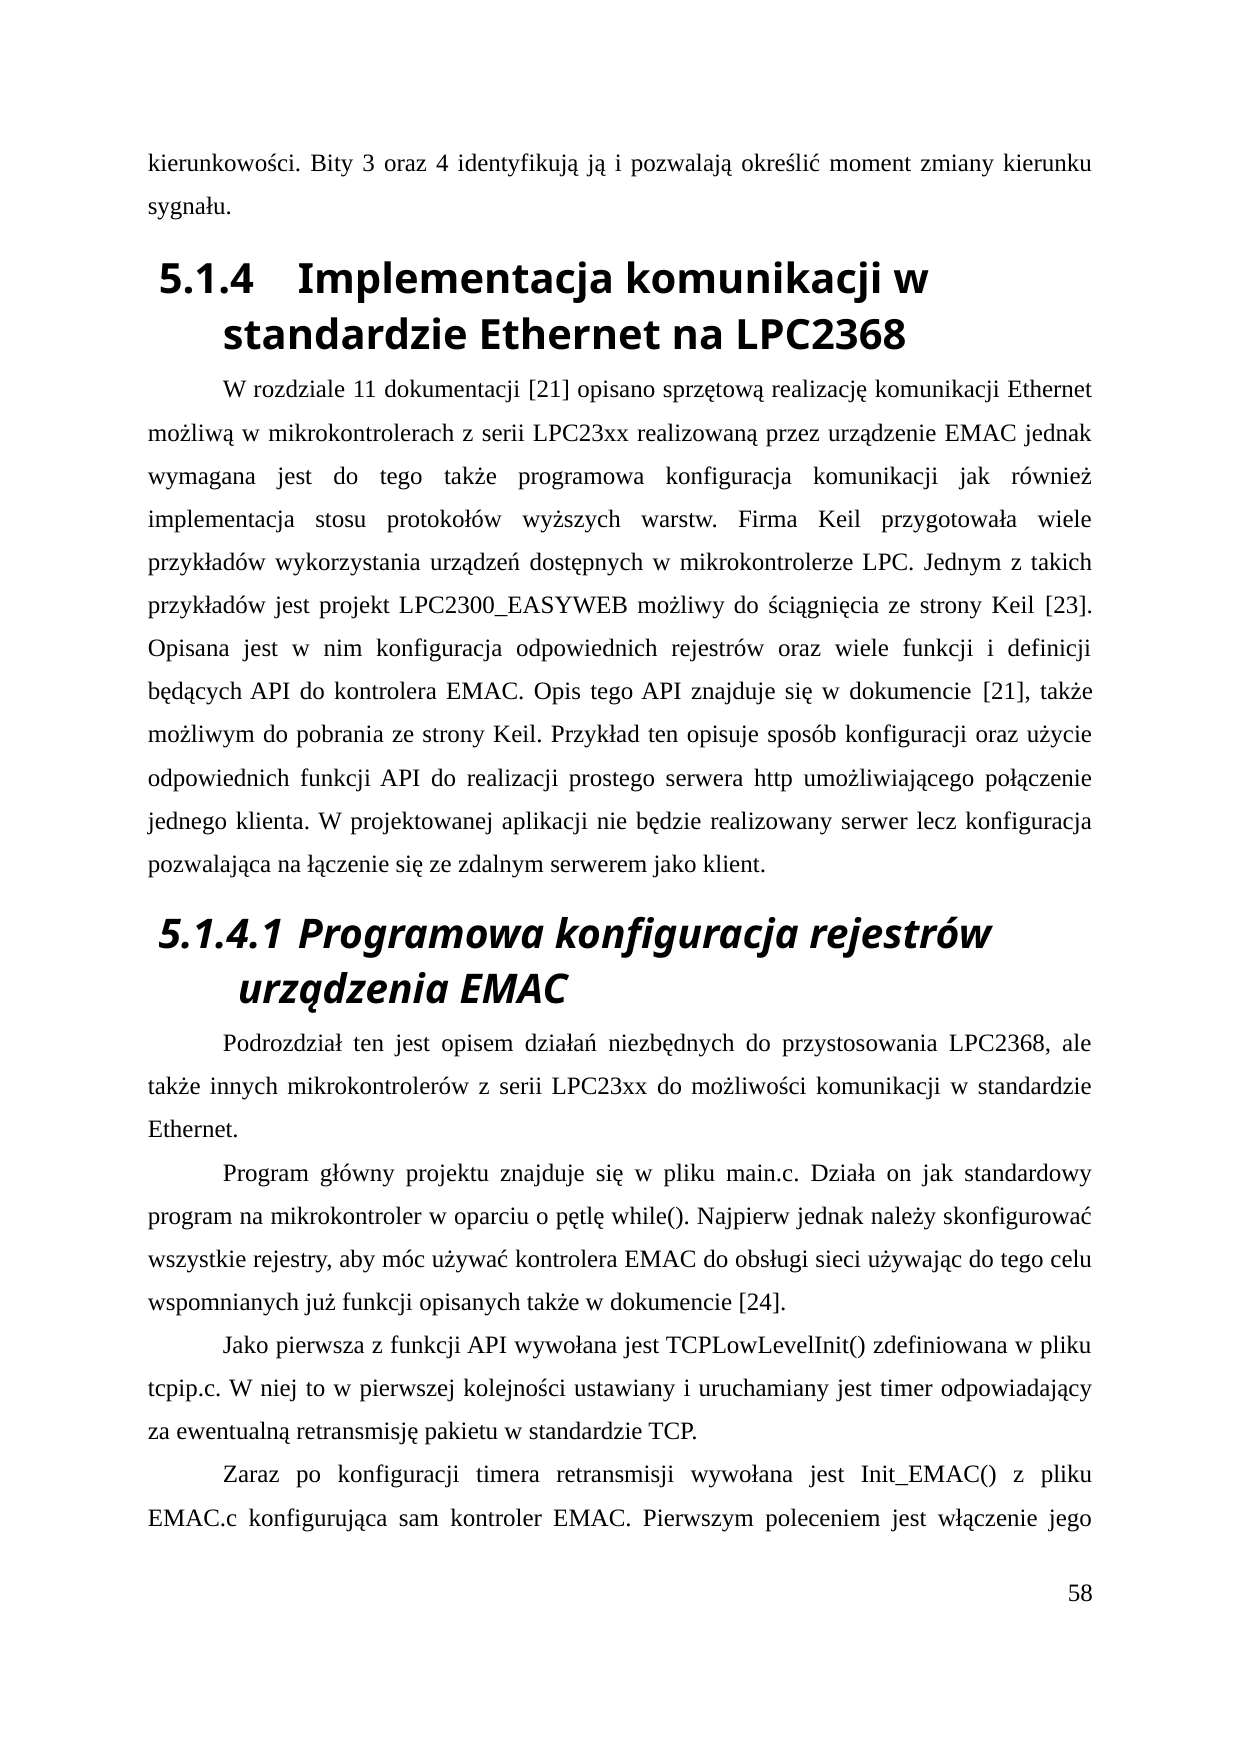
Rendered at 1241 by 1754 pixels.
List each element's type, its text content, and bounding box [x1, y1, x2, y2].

text W rozdziale 11 dokumentacji [21] opisano sprzętową realizację komunikacji Ethernet możliwą w mikrokontrolerach z serii LPC23xx realizowaną przez urządzenie EMAC jednak wymagana jest do tego także programowa konfiguracja komunikacji jak również implementacja stosu protokołów wyższych warstw. Firma Keil przygotowała wiele przykładów wykorzystania urządzeń dostępnych w mikrokontrolerze LPC. Jednym z takich przykładów jest projekt LPC2300_EASYWEB możliwy do ściągnięcia ze strony Keil [23]. Opisana jest w nim konfiguracja odpowiednich rejestrów oraz wiele funkcji i definicji będących API do kontrolera EMAC. Opis tego API znajduje się w dokumencie [21], także możliwym do pobrania ze strony Keil. Przykład ten opisuje sposób konfiguracji oraz użycie odpowiednich funkcji API do realizacji prostego serwera http umożliwiającego połączenie jednego klienta. W projektowanej aplikacji nie będzie realizowany serwer lecz konfiguracja pozwalająca na łączenie się ze zdalnym serwerem jako klient. [148, 374, 1093, 878]
text Zaraz po konfiguracji timera retransmisji wywołana jest Init_EMAC() z pliku EMAC.c konfigurująca sam kontroler EMAC. Pierwszym poleceniem jest włączenie jego [148, 1459, 1093, 1531]
subtitle Implementacja komunikacji w standardzie Ethernet na LPC2368 [148, 248, 1093, 362]
text Program główny projektu znajduje się w pliku main.c. Działa on jak standardowy program na mikrokontroler w oparciu o pętlę while(). Najpierw jednak należy skonfigurować wszystkie rejestry, aby móc używać kontrolera EMAC do obsługi sieci używając do tego celu wspomnianych już funkcji opisanych także w dokumencie [24]. [148, 1158, 1093, 1316]
text Podrozdział ten jest opisem działań niezbędnych do przystosowania LPC2368, ale także innych mikrokontrolerów z serii LPC23xx do możliwości komunikacji w standardzie Ethernet. [148, 1028, 1093, 1143]
text Jako pierwsza z funkcji API wywołana jest TCPLowLevelInit() zdefiniowana w pliku tcpip.c. W niej to w pierwszej kolejności ustawiany i uruchamiany jest timer odpowiadający za ewentualną retransmisję pakietu w standardzie TCP. [148, 1330, 1093, 1445]
subtitle Programowa konfiguracja rejestrów urządzenia EMAC [148, 904, 1093, 1016]
text kierunkowości. Bity 3 oraz 4 identyfikują ją i pozwalają określić moment zmiany kierunku sygnału. [148, 148, 1093, 219]
